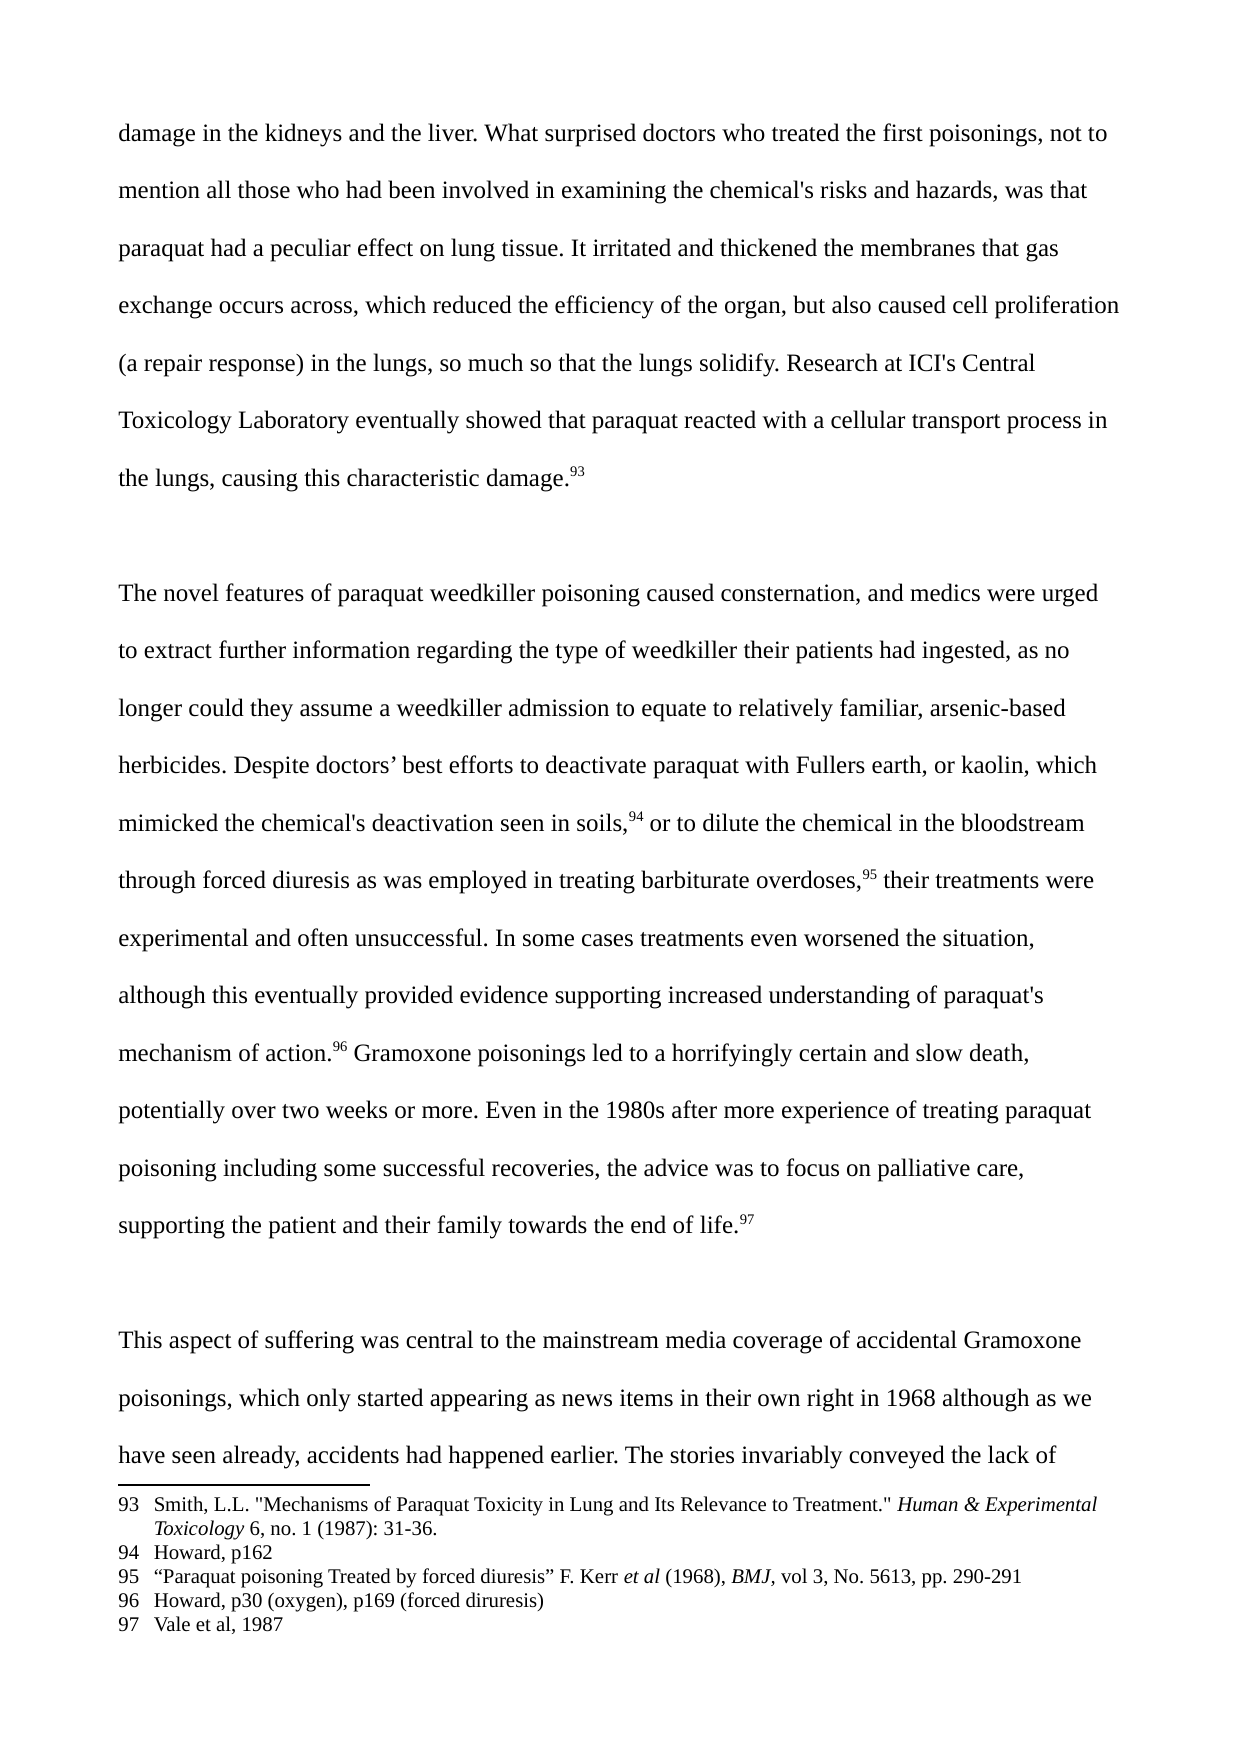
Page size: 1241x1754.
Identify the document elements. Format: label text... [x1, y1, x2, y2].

text Howard, p162 [118, 1539, 1122, 1564]
text This aspect of suffering was central to the mainstream media coverage of accidental Gramoxone poisonings, which only started appearing as news items in their own right in 1968 although as we have seen already, accidents had happened earlier. The stories invariably conveyed the lack of [118, 1326, 1122, 1469]
text “Paraquat poisoning Treated by forced diuresis” F. Kerr et al (1968), BMJ, vol 3, No. 5613, pp. 290-291 [118, 1564, 1122, 1588]
text The novel features of paraquat weedkiller poisoning caused consternation, and medics were urged to extract further information regarding the type of weedkiller their patients had ingested, as no longer could they assume a weedkiller admission to equate to relatively familiar, arsenic-based herbicides. Despite doctors’ best efforts to deactivate paraquat with Fullers earth, or kaolin, which mimicked the chemical's deactivation seen in soils, or to dilute the chemical in the bloodstream through forced diuresis as was employed in treating barbiturate overdoses, their treatments were experimental and often unsuccessful. In some cases treatments even worsened the situation, although this eventually provided evidence supporting increased understanding of paraquat's mechanism of action. Gramoxone poisonings led to a horrifyingly certain and slow death, potentially over two weeks or more. Even in the 1980s after more experience of treating paraquat poisoning including some successful recoveries, the advice was to focus on palliative care, supporting the patient and their family towards the end of life. [118, 578, 1122, 1239]
text Smith, L.L. "Mechanisms of Paraquat Toxicity in Lung and Its Relevance to Treatment." Human & Experimental Toxicology 6, no. 1 (1987): 31-36. [118, 1491, 1122, 1539]
text damage in the kidneys and the liver. What surprised doctors who treated the first poisonings, not to mention all those who had been involved in examining the chemical's risks and hazards, was that paraquat had a peculiar effect on lung tissue. It irritated and thickened the membranes that gas exchange occurs across, which reduced the efficiency of the organ, but also caused cell proliferation (a repair response) in the lungs, so much so that the lungs solidify. Research at ICI's Central Toxicology Laboratory eventually showed that paraquat reacted with a cellular transport process in the lungs, causing this characteristic damage. [118, 118, 1122, 492]
text Vale et al, 1987 [118, 1612, 1122, 1636]
text Howard, p30 (oxygen), p169 (forced diruresis) [118, 1588, 1122, 1612]
